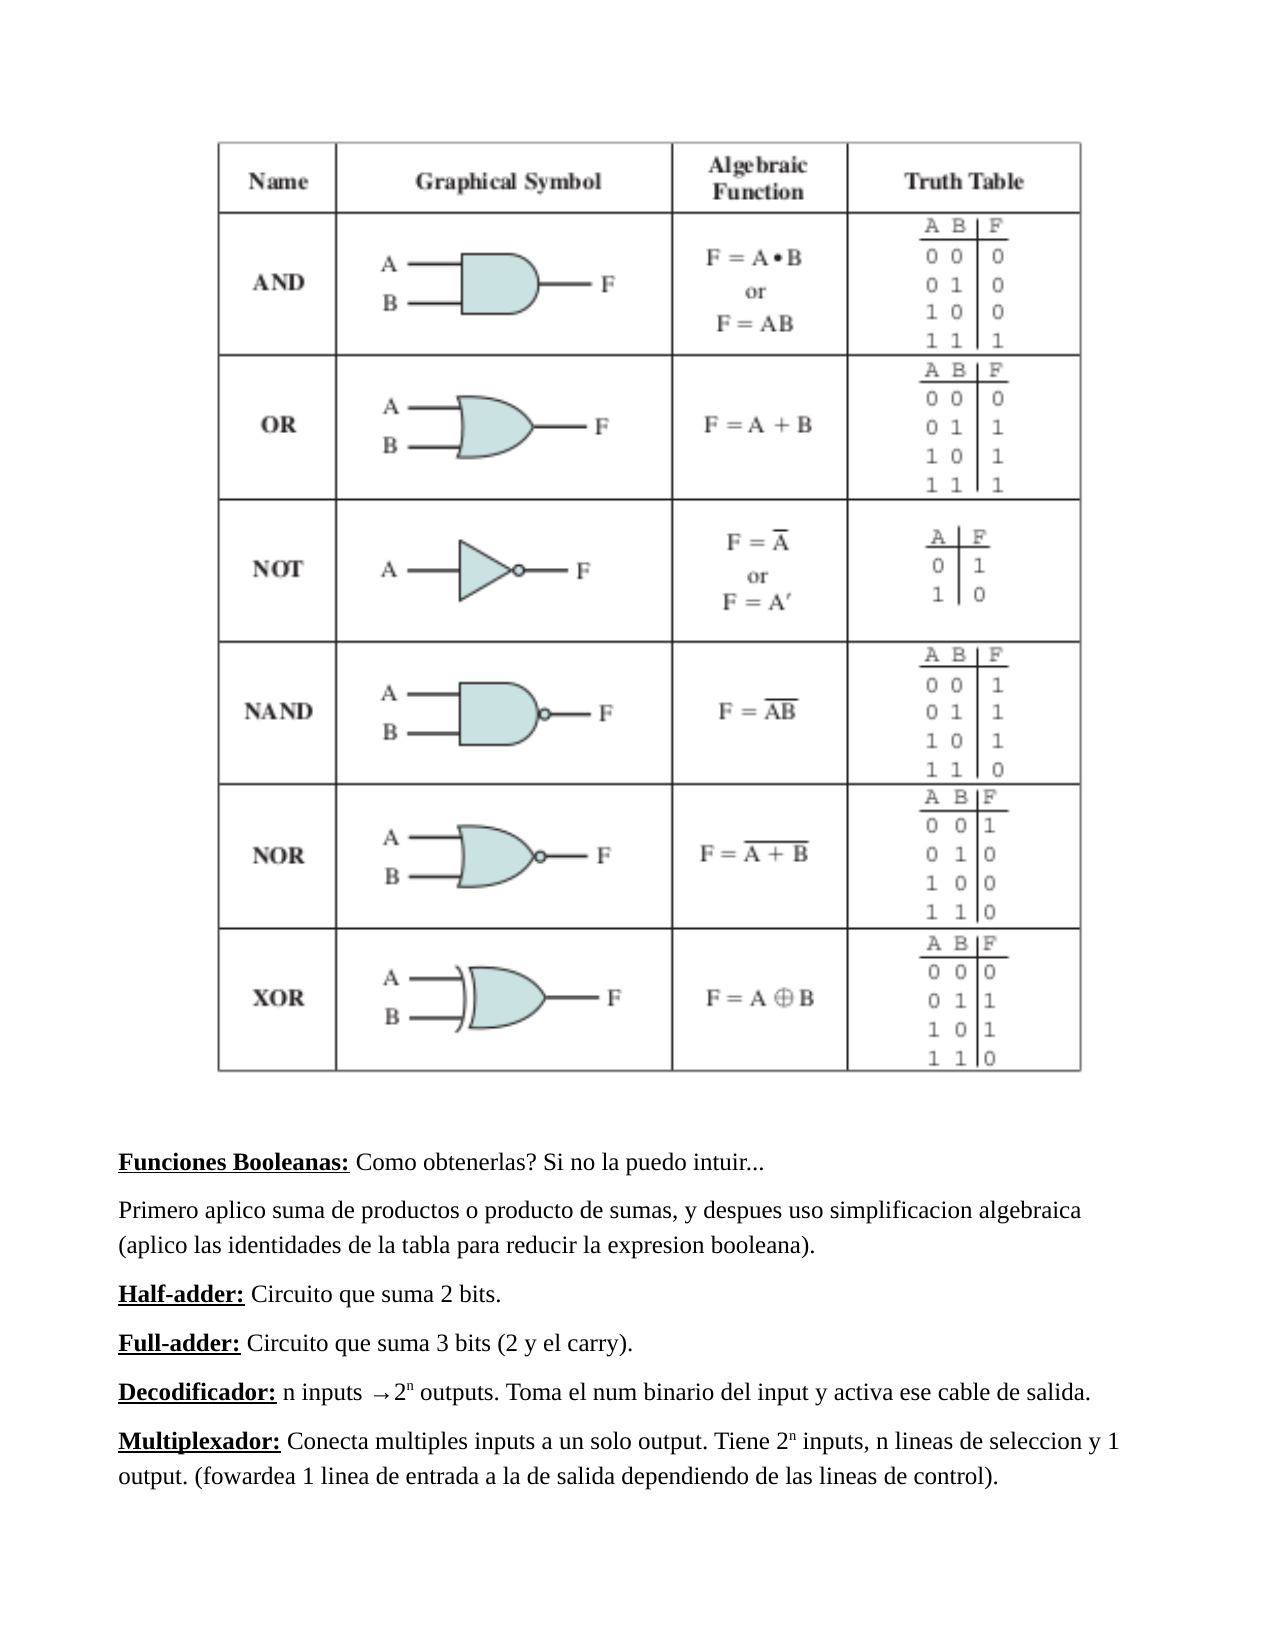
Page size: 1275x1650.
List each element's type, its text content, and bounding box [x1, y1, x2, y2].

text Full-adder: Circuito que suma 3 bits (2 y el carry). [118, 1328, 1157, 1357]
text Decodificador: n inputs →2n outputs. Toma el num binario del input y activa ese cable de salida. [118, 1377, 1157, 1406]
text Primero aplico suma de productos o producto de sumas, y despues uso simplificacion algebraica (aplico las identidades de la tabla para reducir la expresion booleana). [118, 1196, 1157, 1259]
picture [909, 118, 1103, 1092]
text Multiplexador: Conecta multiples inputs a un solo output. Tiene 2n inputs, n lineas de seleccion y 1 output. (fowardea 1 linea de entrada a la de salida dependiendo de las lineas de control). [118, 1426, 1157, 1489]
text Half-adder: Circuito que suma 2 bits. [118, 1279, 1157, 1308]
text Funciones Booleanas: Como obtenerlas? Si no la puedo intuir... [118, 1147, 1157, 1175]
